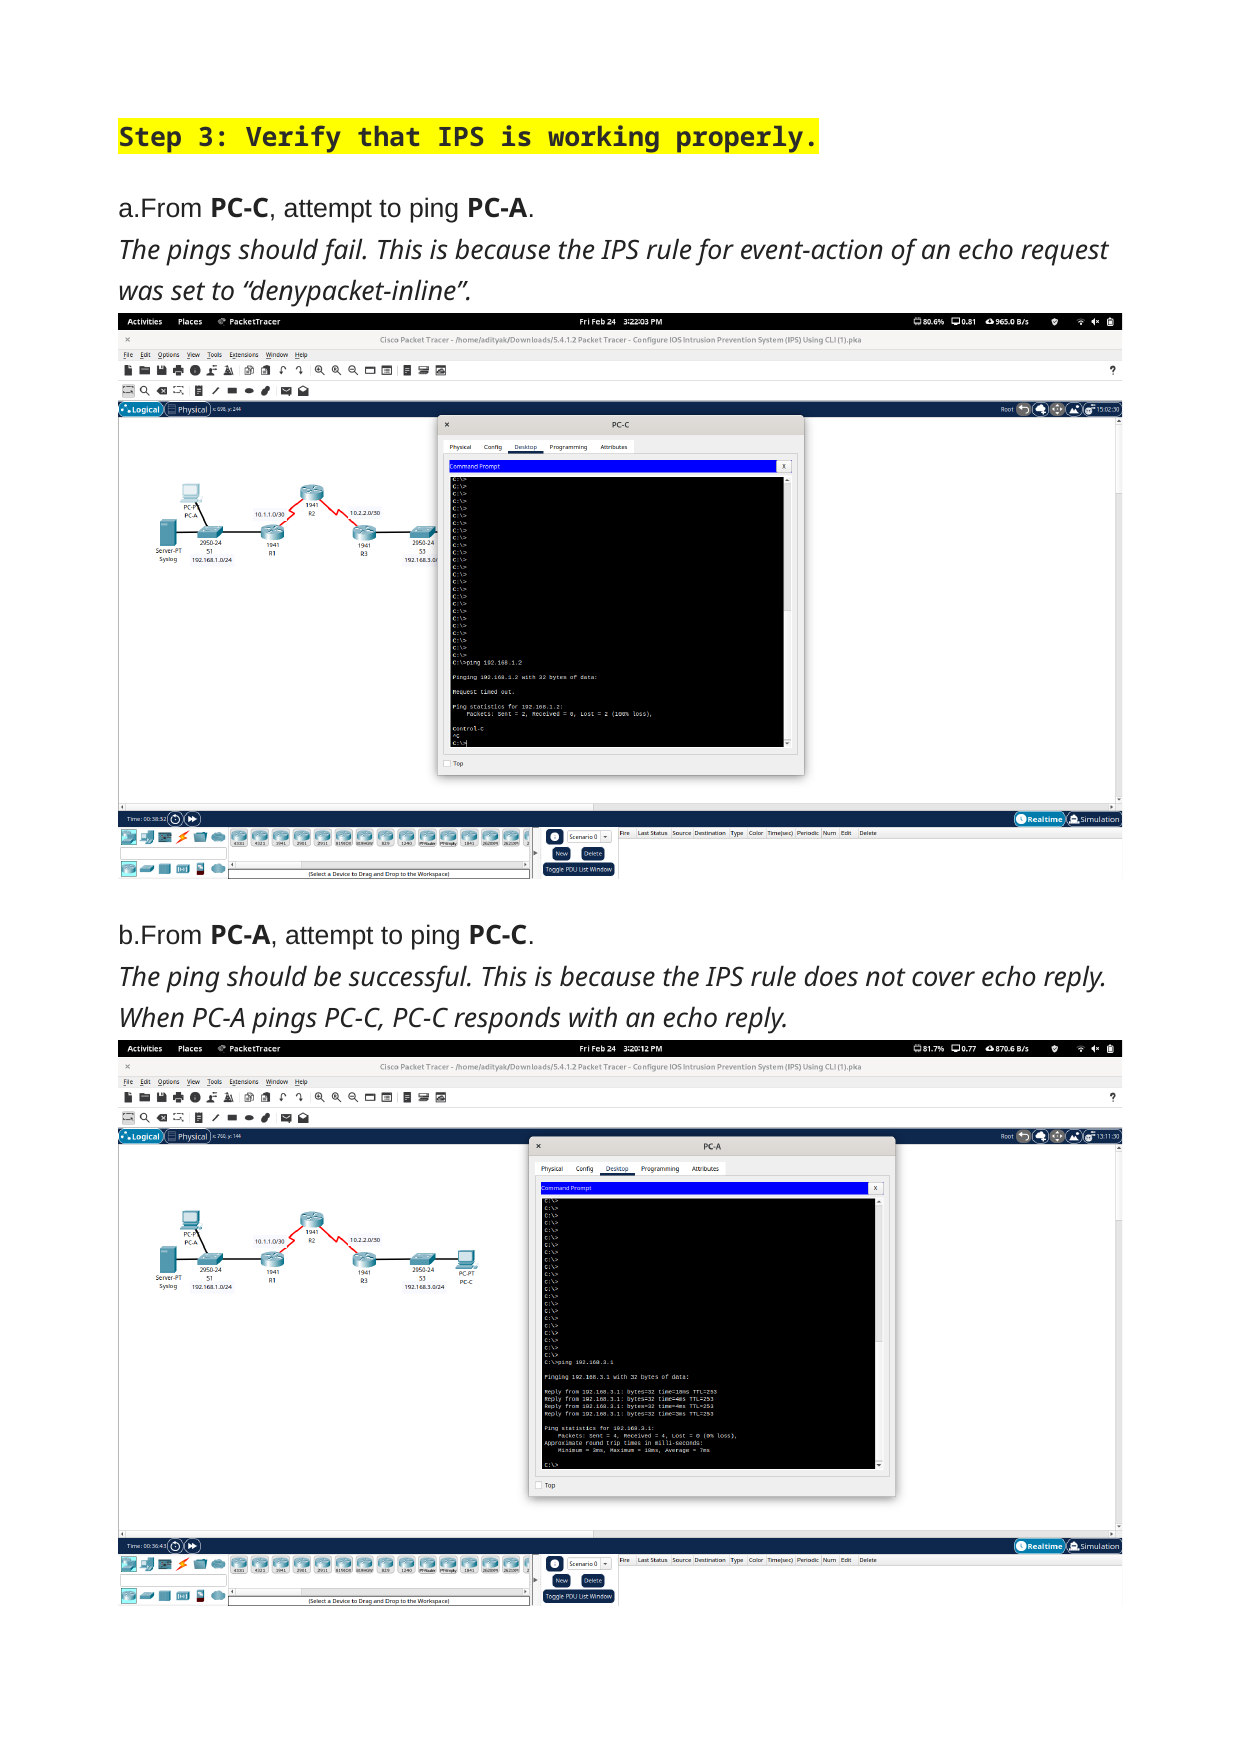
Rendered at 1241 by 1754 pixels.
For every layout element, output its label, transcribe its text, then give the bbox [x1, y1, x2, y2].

text The pings should fail. This is because the IPS rule for event-action of an echo request was set to “denypacket-inline”. [118, 231, 1122, 308]
text b.From PC-A, attempt to ping PC-C. [118, 916, 1122, 952]
text a.From PC-C, attempt to ping PC-A. [118, 189, 1122, 225]
subtitle Step 3: Verify that IPS is working properly. [118, 118, 1122, 154]
text The ping should be successful. This is because the IPS rule does not cover echo reply. When PC-A pings PC-C, PC-C responds with an echo reply. [118, 957, 1122, 1035]
picture [118, 1040, 1123, 1606]
picture [118, 313, 1123, 879]
